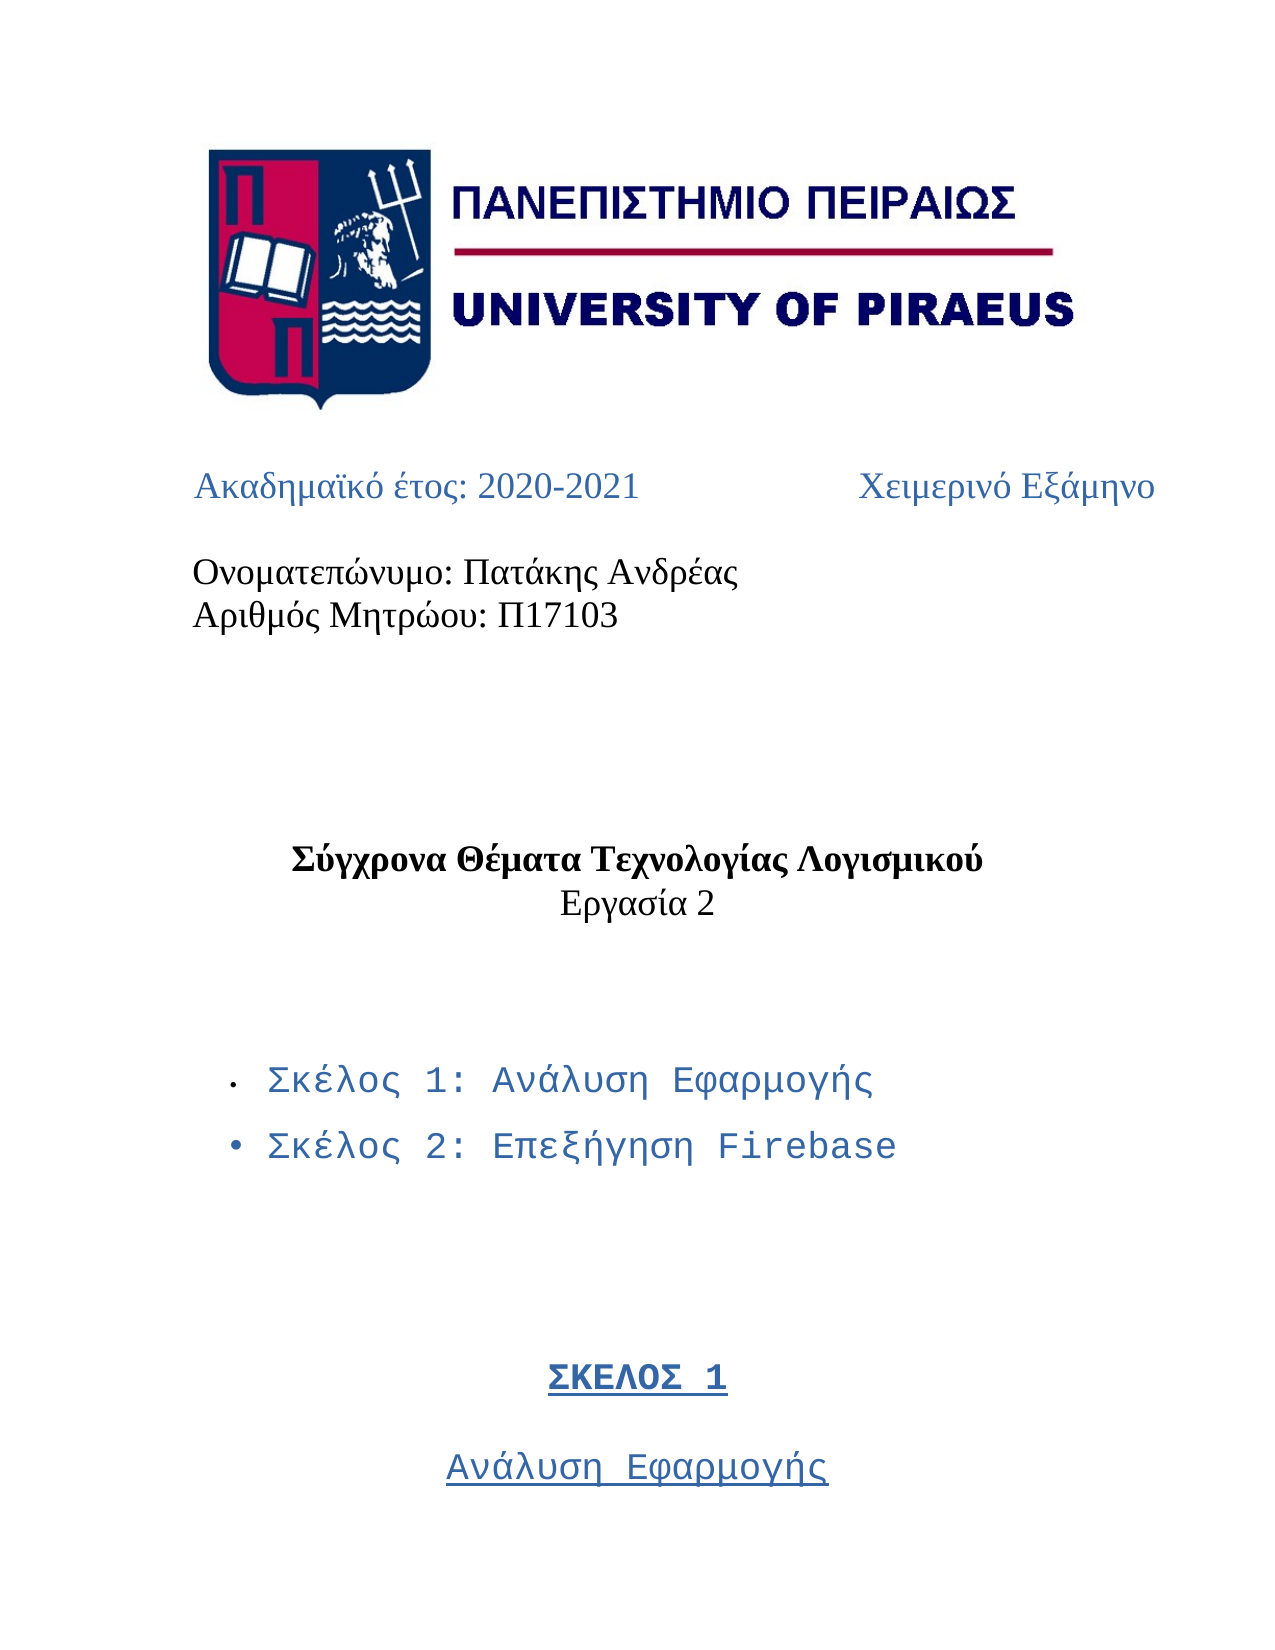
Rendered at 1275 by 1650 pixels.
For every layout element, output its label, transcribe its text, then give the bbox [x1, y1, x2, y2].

text Αριθμός Μητρώου: Π17103 [118, 592, 1157, 636]
text Ακαδημαϊκό έτος: 2020-2021 Χειμερινό Εξάμηνο [118, 463, 1157, 506]
text Ονοματεπώνυμο: Πατάκης Ανδρέας [118, 549, 1157, 592]
text Εργασία 2 [118, 880, 1157, 923]
list Σκέλος 2: Επεξήγηση Firebase [229, 1127, 1157, 1169]
picture [186, 110, 1093, 435]
text Σύγχρονα Θέματα Τεχνολογίας Λογισμικού [118, 837, 1157, 880]
text Ανάλυση Εφαρμογής [118, 1448, 1157, 1491]
text ΣΚΕΛΟΣ 1 [118, 1358, 1157, 1401]
list Σκέλος 1: Ανάλυση Εφαρμογής [229, 1061, 1157, 1103]
